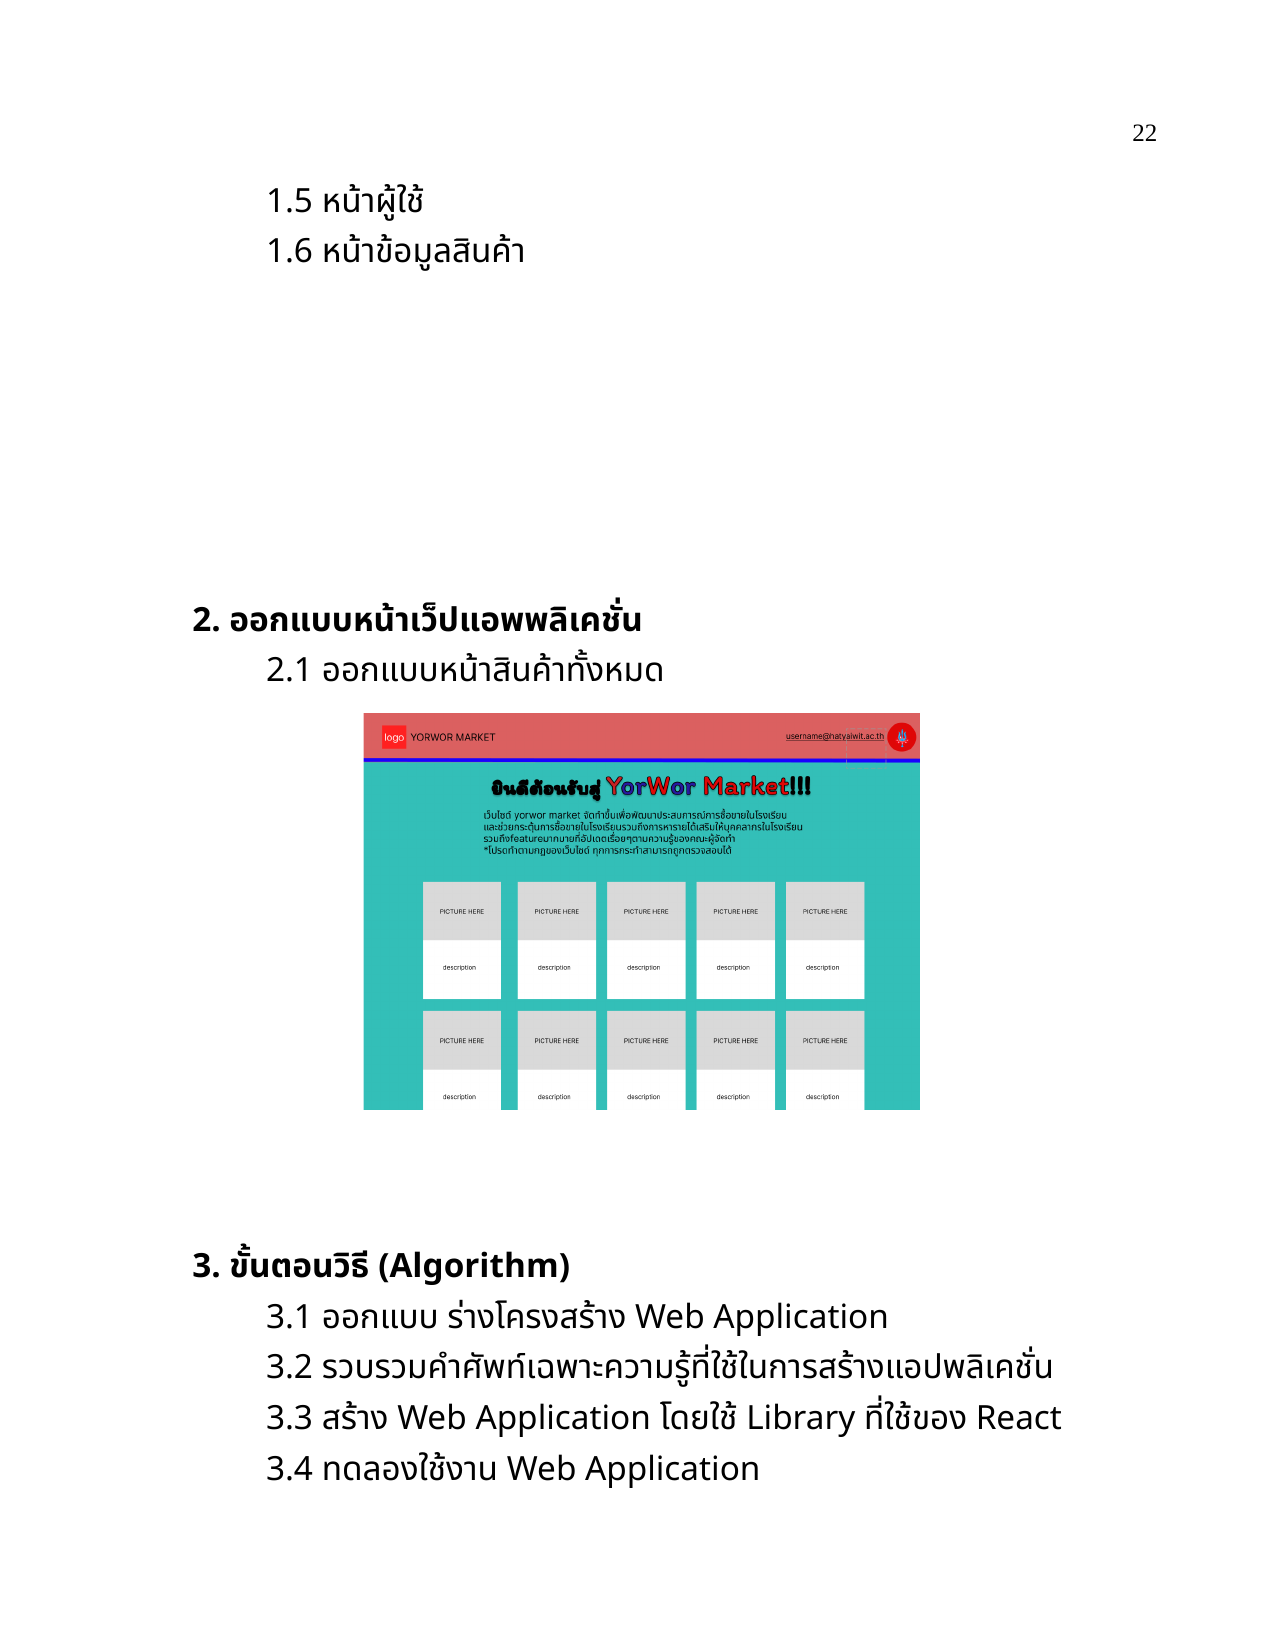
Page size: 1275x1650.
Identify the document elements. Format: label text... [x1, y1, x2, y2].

text 3.1 ออกแบบ ร่างโครงสร้าง Web Application [118, 1292, 1157, 1343]
text 1.6 หน้าข้อมูลสินค้า [118, 227, 1157, 278]
text 3. ขั้นตอนวิธี (Algorithm) [118, 1242, 1157, 1292]
text 2.1 ออกแบบหน้าสินค้าทั้งหมด [118, 646, 1157, 697]
text 3.4 ทดลองใช้งาน Web Application [118, 1444, 1157, 1495]
text 1.5 หน้าผู้ใช้ [118, 176, 1157, 227]
text 3.2 รวบรวมคำศัพท์เฉพาะความรู้ที่ใช้ในการสร้างแอปพลิเคชั่น [118, 1343, 1157, 1394]
text 2. ออกแบบหน้าเว็ปแอพพลิเคชั่น [118, 596, 1157, 646]
picture [363, 713, 920, 1110]
text 3.3 สร้าง Web Application โดยใช้ Library ที่ใช้ของ React [118, 1394, 1157, 1444]
